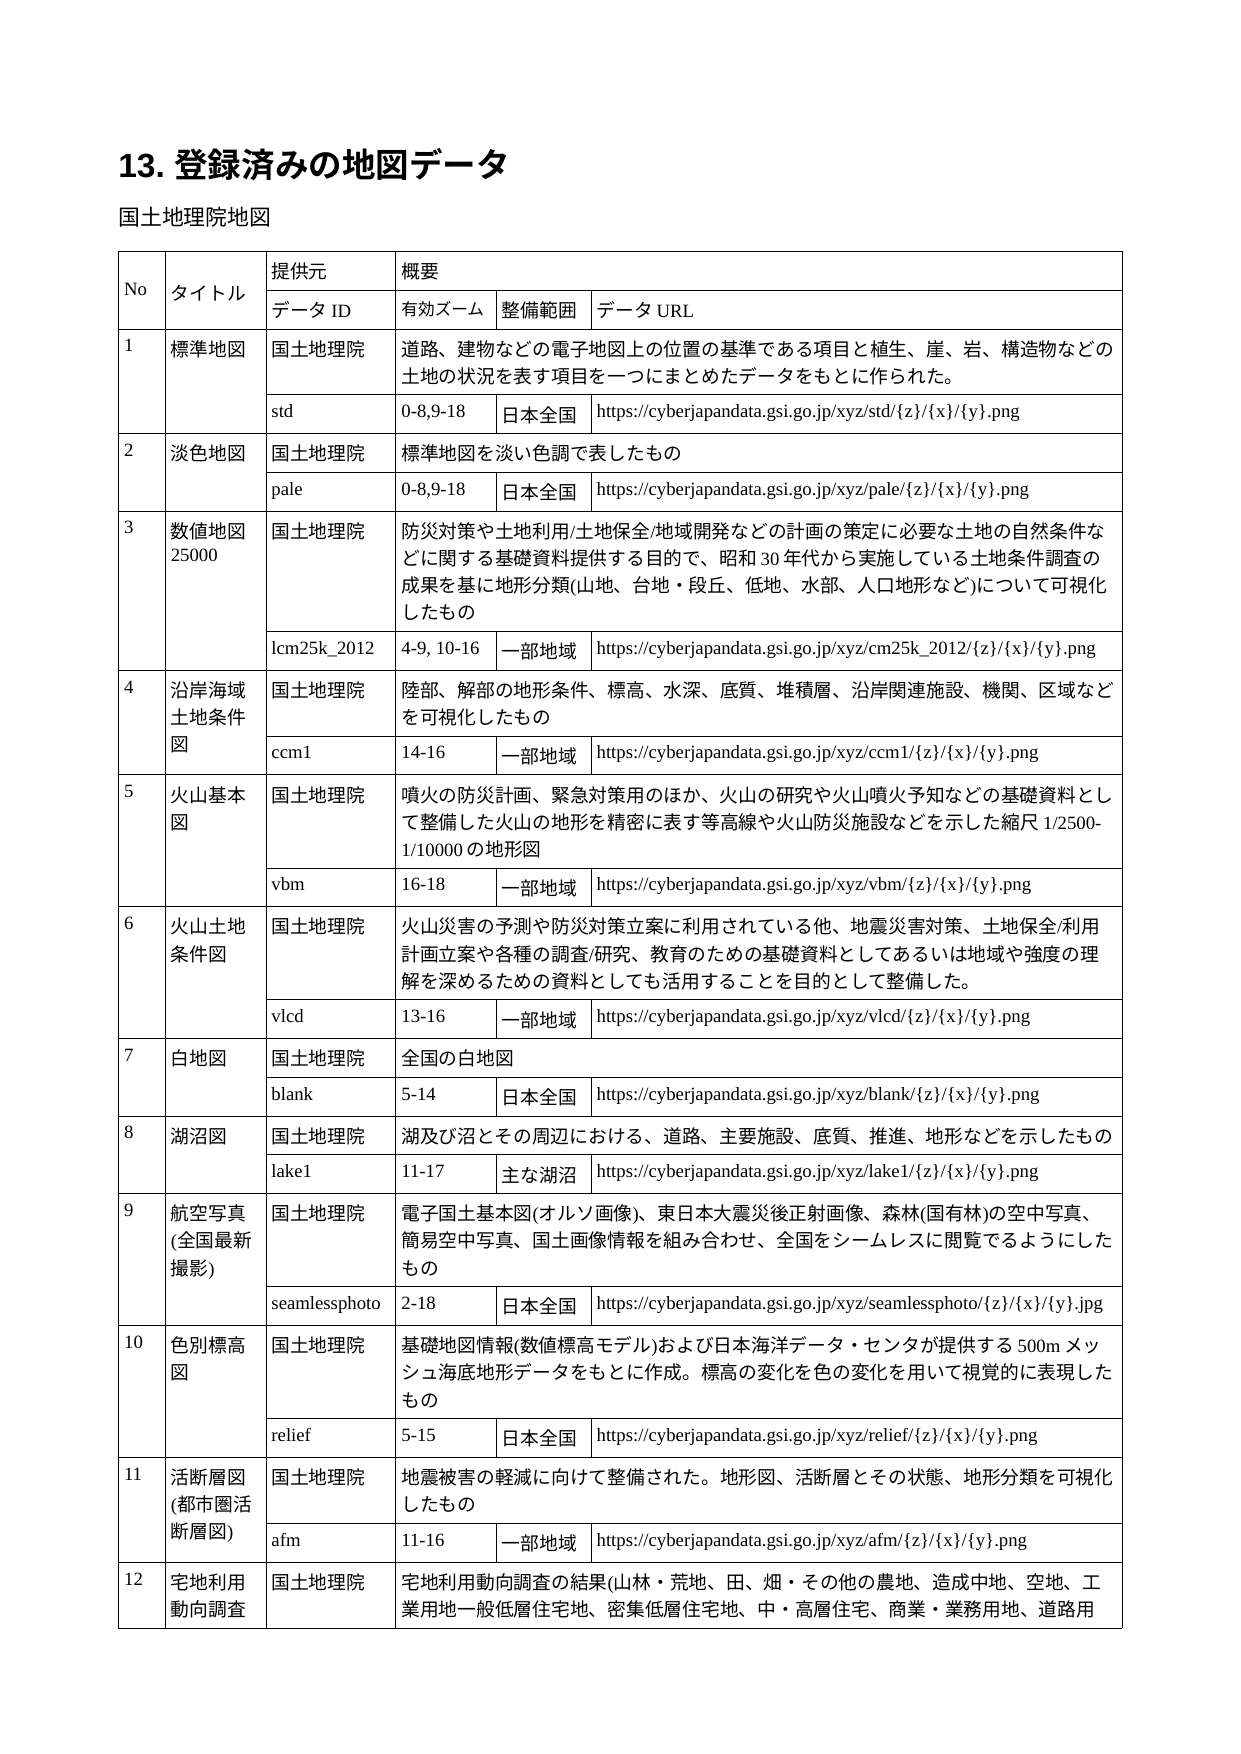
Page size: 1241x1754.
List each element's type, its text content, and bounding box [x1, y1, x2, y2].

table_cell 活断層図(都市圏活断層図) [166, 1458, 266, 1562]
table_cell https://cyberjapandata.gsi.go.jp/xyz/cm25k_2012/{z}/{x}/{y}.png [592, 632, 1122, 670]
table_cell 国土地理院 [267, 907, 395, 999]
table_cell 火山災害の予測や防災対策立案に利用されている他、地震災害対策、土地保全/利用計画立案や各種の調査/研究、教育のための基礎資料としてあるいは地域や強度の理解を深めるための資料としても活用することを目的として整備した。 [396, 907, 1122, 999]
table_cell 一部地域 [497, 632, 591, 670]
table_cell 14-16 [396, 737, 496, 774]
table_cell https://cyberjapandata.gsi.go.jp/xyz/relief/{z}/{x}/{y}.png [592, 1419, 1122, 1457]
table_cell 12 [119, 1563, 165, 1627]
table_cell 全国の白地図 [396, 1039, 1122, 1077]
table_cell 淡色地図 [166, 434, 266, 511]
table_cell 基礎地図情報(数値標高モデル)および日本海洋データ・センタが提供する500mメッシュ海底地形データをもとに作成。標高の変化を色の変化を用いて視覚的に表現したもの [396, 1326, 1122, 1418]
table_cell 16-18 [396, 869, 496, 906]
table_cell ccm1 [267, 737, 395, 774]
table_cell 国土地理院 [267, 1194, 395, 1286]
table_cell https://cyberjapandata.gsi.go.jp/xyz/afm/{z}/{x}/{y}.png [592, 1524, 1122, 1562]
table_cell blank [267, 1078, 395, 1116]
table_cell 火山基本図 [166, 775, 266, 906]
table_cell 陸部、解部の地形条件、標高、水深、底質、堆積層、沿岸関連施設、機関、区域などを可視化したもの [396, 671, 1122, 736]
table_cell データURL [592, 291, 1122, 328]
table_cell 道路、建物などの電子地図上の位置の基準である項目と植生、崖、岩、構造物などの土地の状況を表す項目を一つにまとめたデータをもとに作られた。 [396, 330, 1122, 394]
table_header 提供元 [267, 252, 395, 290]
table_cell 一部地域 [497, 737, 591, 774]
table_cell pale [267, 473, 395, 511]
table_cell 3 [119, 512, 165, 670]
table_cell 2-18 [396, 1287, 496, 1325]
table_cell 沿岸海域土地条件図 [166, 671, 266, 774]
table_header No [119, 252, 165, 328]
table_cell 一部地域 [497, 869, 591, 906]
table_header タイトル [166, 252, 266, 328]
table_cell seamlessphoto [267, 1287, 395, 1325]
table_cell 国土地理院 [267, 434, 395, 472]
table_cell https://cyberjapandata.gsi.go.jp/xyz/seamlessphoto/{z}/{x}/{y}.jpg [592, 1287, 1122, 1325]
table_cell 日本全国 [497, 1287, 591, 1325]
subtitle 13. 登録済みの地図データ [118, 139, 1122, 187]
table_cell https://cyberjapandata.gsi.go.jp/xyz/pale/{z}/{x}/{y}.png [592, 473, 1122, 511]
table_cell 5-14 [396, 1078, 496, 1116]
table_cell 国土地理院 [267, 671, 395, 736]
table_cell 電子国土基本図(オルソ画像)、東日本大震災後正射画像、森林(国有林)の空中写真、簡易空中写真、国土画像情報を組み合わせ、全国をシームレスに閲覧でるようにしたもの [396, 1194, 1122, 1286]
table_cell 国土地理院 [267, 1563, 395, 1627]
table_cell 宅地利用動向調査の結果(山林・荒地、田、畑・その他の農地、造成中地、空地、工業用地一般低層住宅地、密集低層住宅地、中・高層住宅、商業・業務用地、道路用 [396, 1563, 1122, 1627]
table_cell 色別標高図 [166, 1326, 266, 1457]
table_cell https://cyberjapandata.gsi.go.jp/xyz/vbm/{z}/{x}/{y}.png [592, 869, 1122, 906]
table_cell 2 [119, 434, 165, 511]
table_cell 11 [119, 1458, 165, 1562]
table_cell 13-16 [396, 1000, 496, 1038]
table_cell 0-8,9-18 [396, 473, 496, 511]
table_cell 火山土地条件図 [166, 907, 266, 1038]
table_cell 日本全国 [497, 1419, 591, 1457]
table_cell 標準地図を淡い色調で表したもの [396, 434, 1122, 472]
table_cell 11-16 [396, 1524, 496, 1562]
table_cell 日本全国 [497, 395, 591, 433]
table_cell 防災対策や土地利用/土地保全/地域開発などの計画の策定に必要な土地の自然条件などに関する基礎資料提供する目的で、昭和30年代から実施している土地条件調査の成果を基に地形分類(山地、台地・段丘、低地、水部、人口地形など)について可視化したもの [396, 512, 1122, 631]
table_cell 11-17 [396, 1155, 496, 1193]
table_cell 主な湖沼 [497, 1155, 591, 1193]
table_cell 有効ズーム [396, 291, 496, 328]
table_cell lcm25k_2012 [267, 632, 395, 670]
table_cell vlcd [267, 1000, 395, 1038]
table_cell 湖沼図 [166, 1117, 266, 1193]
table_cell 国土地理院 [267, 1326, 395, 1418]
table_cell 国土地理院 [267, 1458, 395, 1523]
table_cell std [267, 395, 395, 433]
table_cell 4 [119, 671, 165, 774]
table_cell https://cyberjapandata.gsi.go.jp/xyz/lake1/{z}/{x}/{y}.png [592, 1155, 1122, 1193]
table_cell 10 [119, 1326, 165, 1457]
table_cell https://cyberjapandata.gsi.go.jp/xyz/std/{z}/{x}/{y}.png [592, 395, 1122, 433]
table_cell 国土地理院 [267, 512, 395, 631]
table_cell lake1 [267, 1155, 395, 1193]
table_header 概要 [396, 252, 1122, 290]
table_cell vbm [267, 869, 395, 906]
table_cell 国土地理院 [267, 330, 395, 394]
table_cell 国土地理院 [267, 1039, 395, 1077]
table_cell 5 [119, 775, 165, 906]
table_cell 国土地理院 [267, 1117, 395, 1154]
table_cell 日本全国 [497, 473, 591, 511]
table_cell 標準地図 [166, 330, 266, 433]
table_cell afm [267, 1524, 395, 1562]
table_cell 5-15 [396, 1419, 496, 1457]
table_cell 4-9, 10-16 [396, 632, 496, 670]
table_cell 8 [119, 1117, 165, 1193]
table_cell 航空写真(全国最新撮影) [166, 1194, 266, 1325]
table_cell 6 [119, 907, 165, 1038]
table_cell 国土地理院 [267, 775, 395, 867]
text 国土地理院地図 [118, 200, 1122, 232]
table_cell 9 [119, 1194, 165, 1325]
table_cell データID [267, 291, 395, 328]
table_cell 整備範囲 [497, 291, 591, 328]
table_cell 数値地図25000 [166, 512, 266, 670]
table_cell 宅地利用動向調査 [166, 1563, 266, 1627]
table_cell 一部地域 [497, 1000, 591, 1038]
table_cell 白地図 [166, 1039, 266, 1116]
table_cell 0-8,9-18 [396, 395, 496, 433]
table_cell 7 [119, 1039, 165, 1116]
table_cell 湖及び沼とその周辺における、道路、主要施設、底質、推進、地形などを示したもの [396, 1117, 1122, 1154]
table_cell 一部地域 [497, 1524, 591, 1562]
table_cell https://cyberjapandata.gsi.go.jp/xyz/vlcd/{z}/{x}/{y}.png [592, 1000, 1122, 1038]
table_cell 噴火の防災計画、緊急対策用のほか、火山の研究や火山噴火予知などの基礎資料として整備した火山の地形を精密に表す等高線や火山防災施設などを示した縮尺 1/2500-1/10000の地形図 [396, 775, 1122, 867]
table_cell https://cyberjapandata.gsi.go.jp/xyz/ccm1/{z}/{x}/{y}.png [592, 737, 1122, 774]
table_cell 日本全国 [497, 1078, 591, 1116]
table_cell https://cyberjapandata.gsi.go.jp/xyz/blank/{z}/{x}/{y}.png [592, 1078, 1122, 1116]
table_cell 地震被害の軽減に向けて整備された。地形図、活断層とその状態、地形分類を可視化したもの [396, 1458, 1122, 1523]
table_cell relief [267, 1419, 395, 1457]
table_cell 1 [119, 330, 165, 433]
